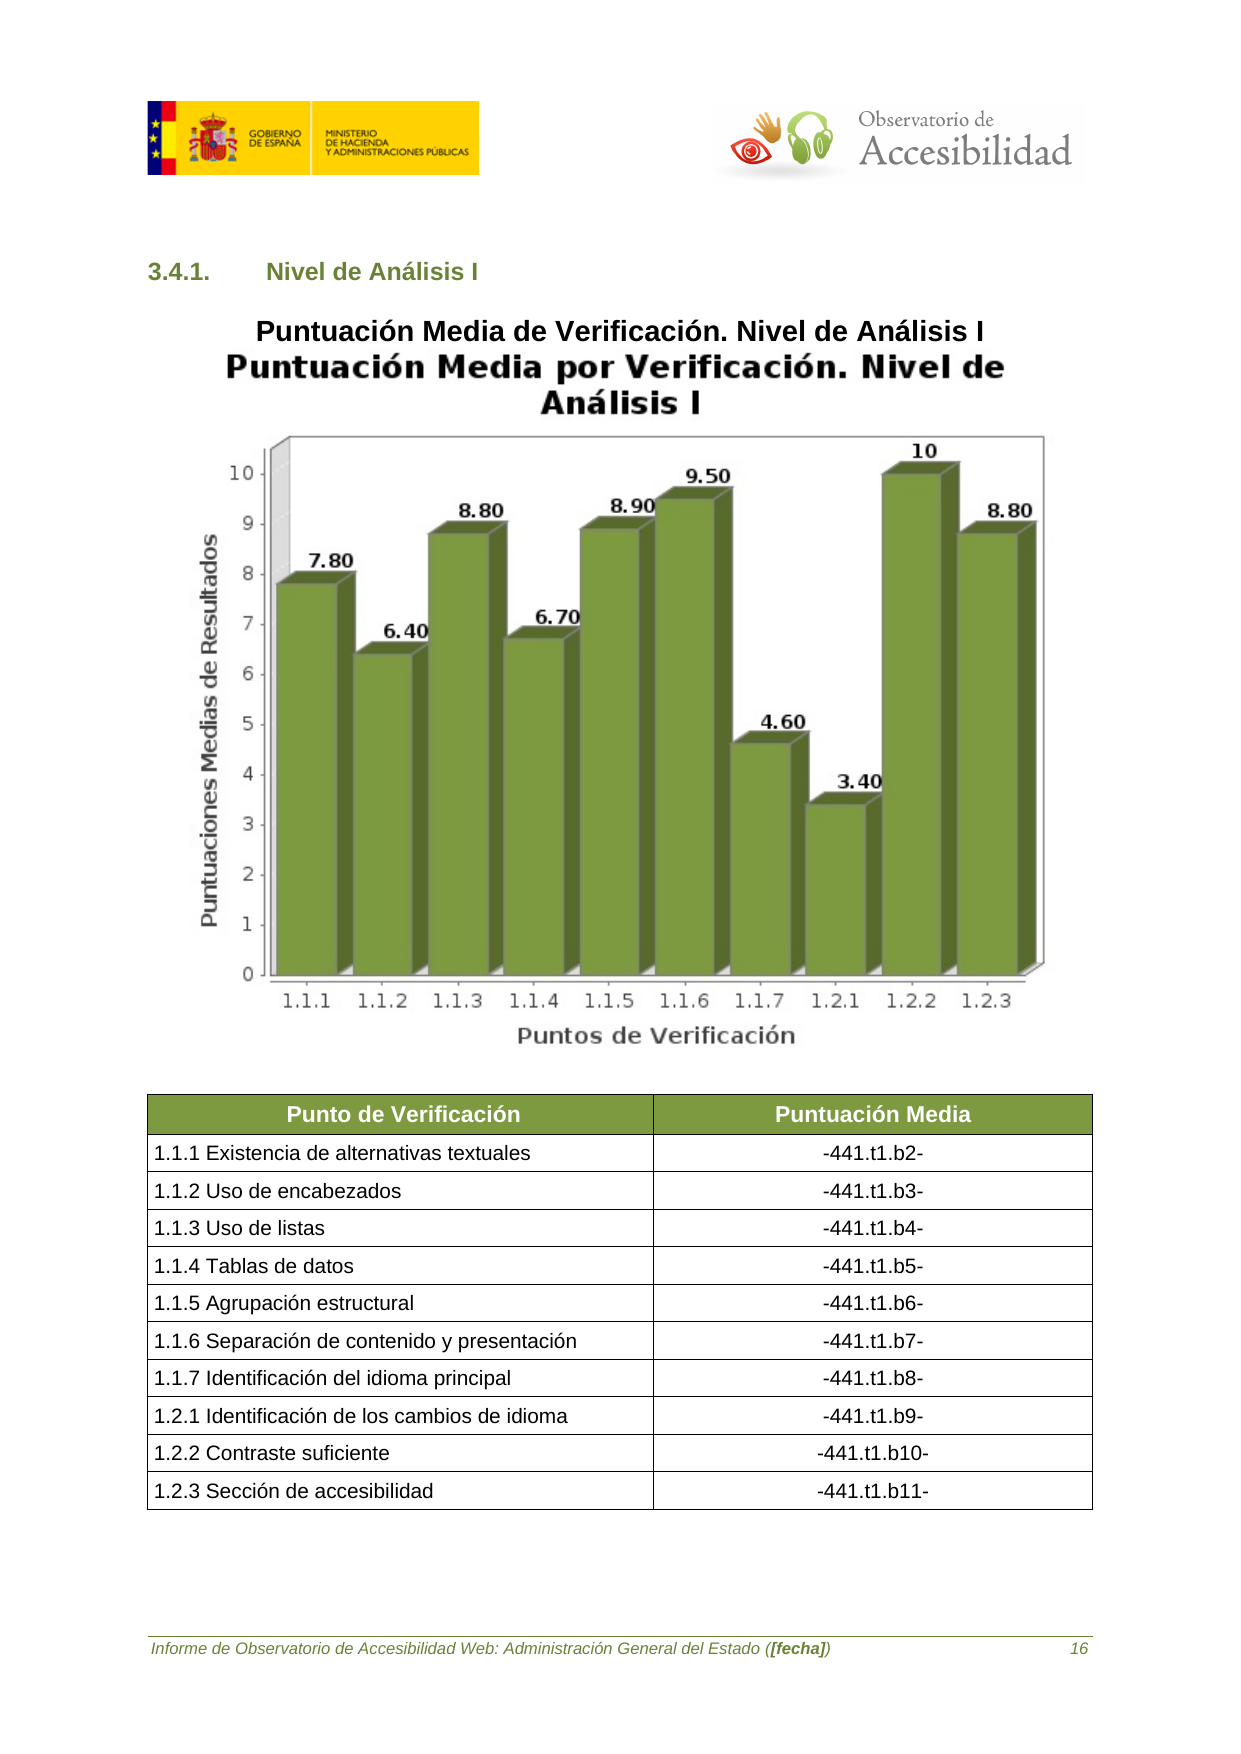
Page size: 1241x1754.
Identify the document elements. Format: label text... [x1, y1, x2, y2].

table_cell -441.t1.b4- [654, 1210, 1092, 1246]
table_cell -441.t1.b8- [654, 1360, 1092, 1396]
table_header Punto de Verificación [148, 1095, 653, 1134]
table_cell -441.t1.b2- [654, 1135, 1092, 1171]
table_cell 1.1.6 Separación de contenido y presentación [148, 1322, 653, 1359]
table_cell 1.2.1 Identificación de los cambios de idioma [148, 1397, 653, 1434]
table_cell -441.t1.b7- [654, 1322, 1092, 1359]
table_cell -441.t1.b3- [654, 1172, 1092, 1209]
picture [147, 101, 479, 175]
table_cell 1.1.1 Existencia de alternativas textuales [148, 1135, 653, 1171]
table_cell -441.t1.b9- [654, 1397, 1092, 1434]
table_cell 1.1.4 Tablas de datos [148, 1247, 653, 1284]
picture [178, 347, 1062, 1058]
picture [710, 102, 1086, 185]
table_cell -441.t1.b11- [654, 1472, 1092, 1509]
text Puntuación Media de Verificación. Nivel de Análisis I [148, 314, 1092, 347]
table_cell -441.t1.b5- [654, 1247, 1092, 1284]
table_cell 1.1.2 Uso de encabezados [148, 1172, 653, 1209]
table_cell 1.1.3 Uso de listas [148, 1210, 653, 1246]
table_header Puntuación Media [654, 1095, 1092, 1134]
table_cell -441.t1.b10- [654, 1435, 1092, 1471]
subtitle Nivel de Análisis I [148, 257, 1092, 286]
table_cell 1.1.7 Identificación del idioma principal [148, 1360, 653, 1396]
table_cell 1.1.5 Agrupación estructural [148, 1285, 653, 1321]
table_cell 1.2.3 Sección de accesibilidad [148, 1472, 653, 1509]
table_cell 1.2.2 Contraste suficiente [148, 1435, 653, 1471]
table_cell -441.t1.b6- [654, 1285, 1092, 1321]
